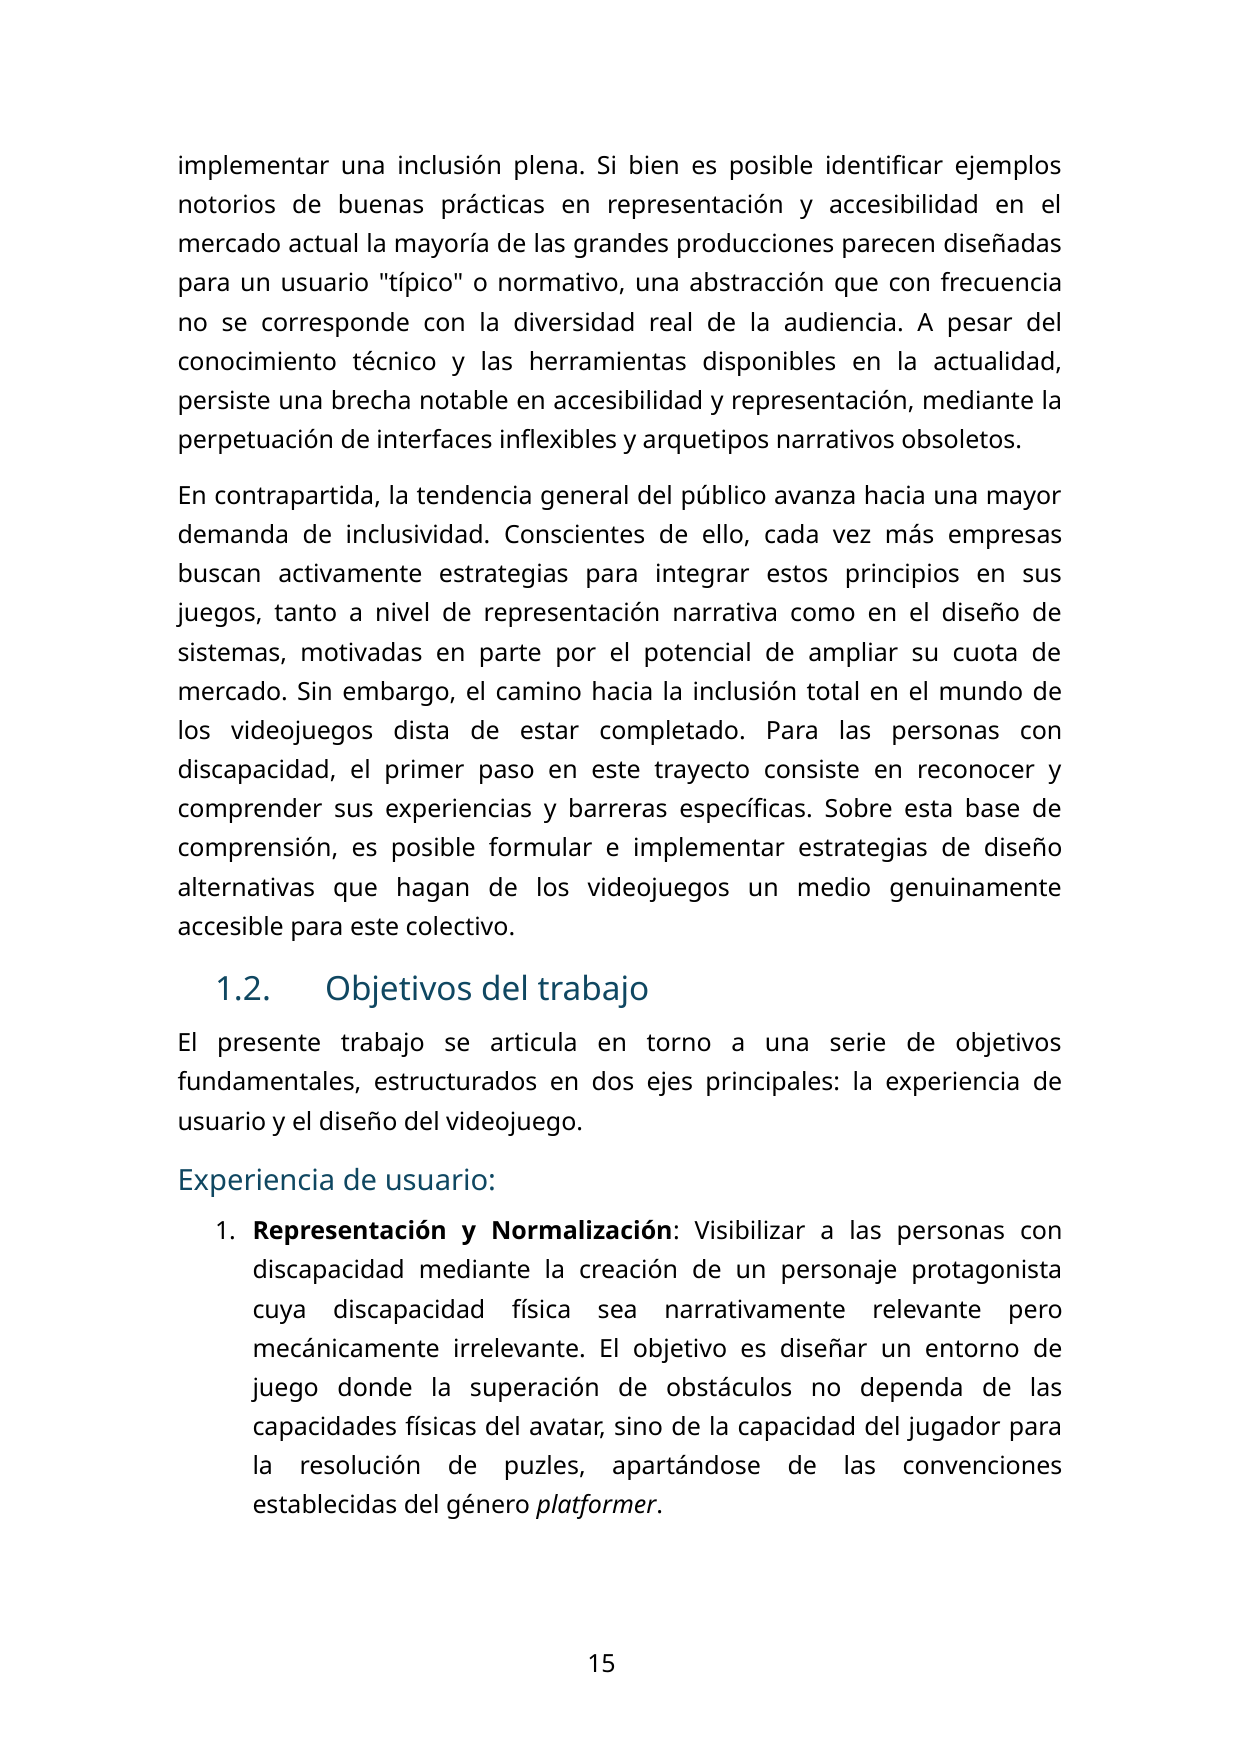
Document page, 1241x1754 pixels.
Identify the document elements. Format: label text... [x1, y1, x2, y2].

text El presente trabajo se articula en torno a una serie de objetivos fundamentales, estructurados en dos ejes principales: la experiencia de usuario y el diseño del videojuego. [177, 1025, 1063, 1137]
text implementar una inclusión plena. Si bien es posible identificar ejemplos notorios de buenas prácticas en representación y accesibilidad en el mercado actual la mayoría de las grandes producciones parecen diseñadas para un usuario "típico" o normativo, una abstracción que con frecuencia no se corresponde con la diversidad real de la audiencia. A pesar del conocimiento técnico y las herramientas disponibles en la actualidad, persiste una brecha notable en accesibilidad y representación, mediante la perpetuación de interfaces inflexibles y arquetipos narrativos obsoletos. [177, 148, 1063, 456]
subtitle Experiencia de usuario: [177, 1159, 1063, 1199]
subtitle Objetivos del trabajo [215, 964, 1063, 1010]
text En contrapartida, la tendencia general del público avanza hacia una mayor demanda de inclusividad. Conscientes de ello, cada vez más empresas buscan activamente estrategias para integrar estos principios en sus juegos, tanto a nivel de representación narrativa como en el diseño de sistemas, motivadas en parte por el potencial de ampliar su cuota de mercado. Sin embargo, el camino hacia la inclusión total en el mundo de los videojuegos dista de estar completado. Para las personas con discapacidad, el primer paso en este trayecto consiste en reconocer y comprender sus experiencias y barreras específicas. Sobre esta base de comprensión, es posible formular e implementar estrategias de diseño alternativas que hagan de los videojuegos un medio genuinamente accesible para este colectivo. [177, 478, 1063, 942]
list Representación y Normalización: Visibilizar a las personas con discapacidad mediante la creación de un personaje protagonista cuya discapacidad física sea narrativamente relevante pero mecánicamente irrelevante. El objetivo es diseñar un entorno de juego donde la superación de obstáculos no dependa de las capacidades físicas del avatar, sino de la capacidad del jugador para la resolución de puzles, apartándose de las convenciones establecidas del género platformer. [215, 1213, 1063, 1521]
